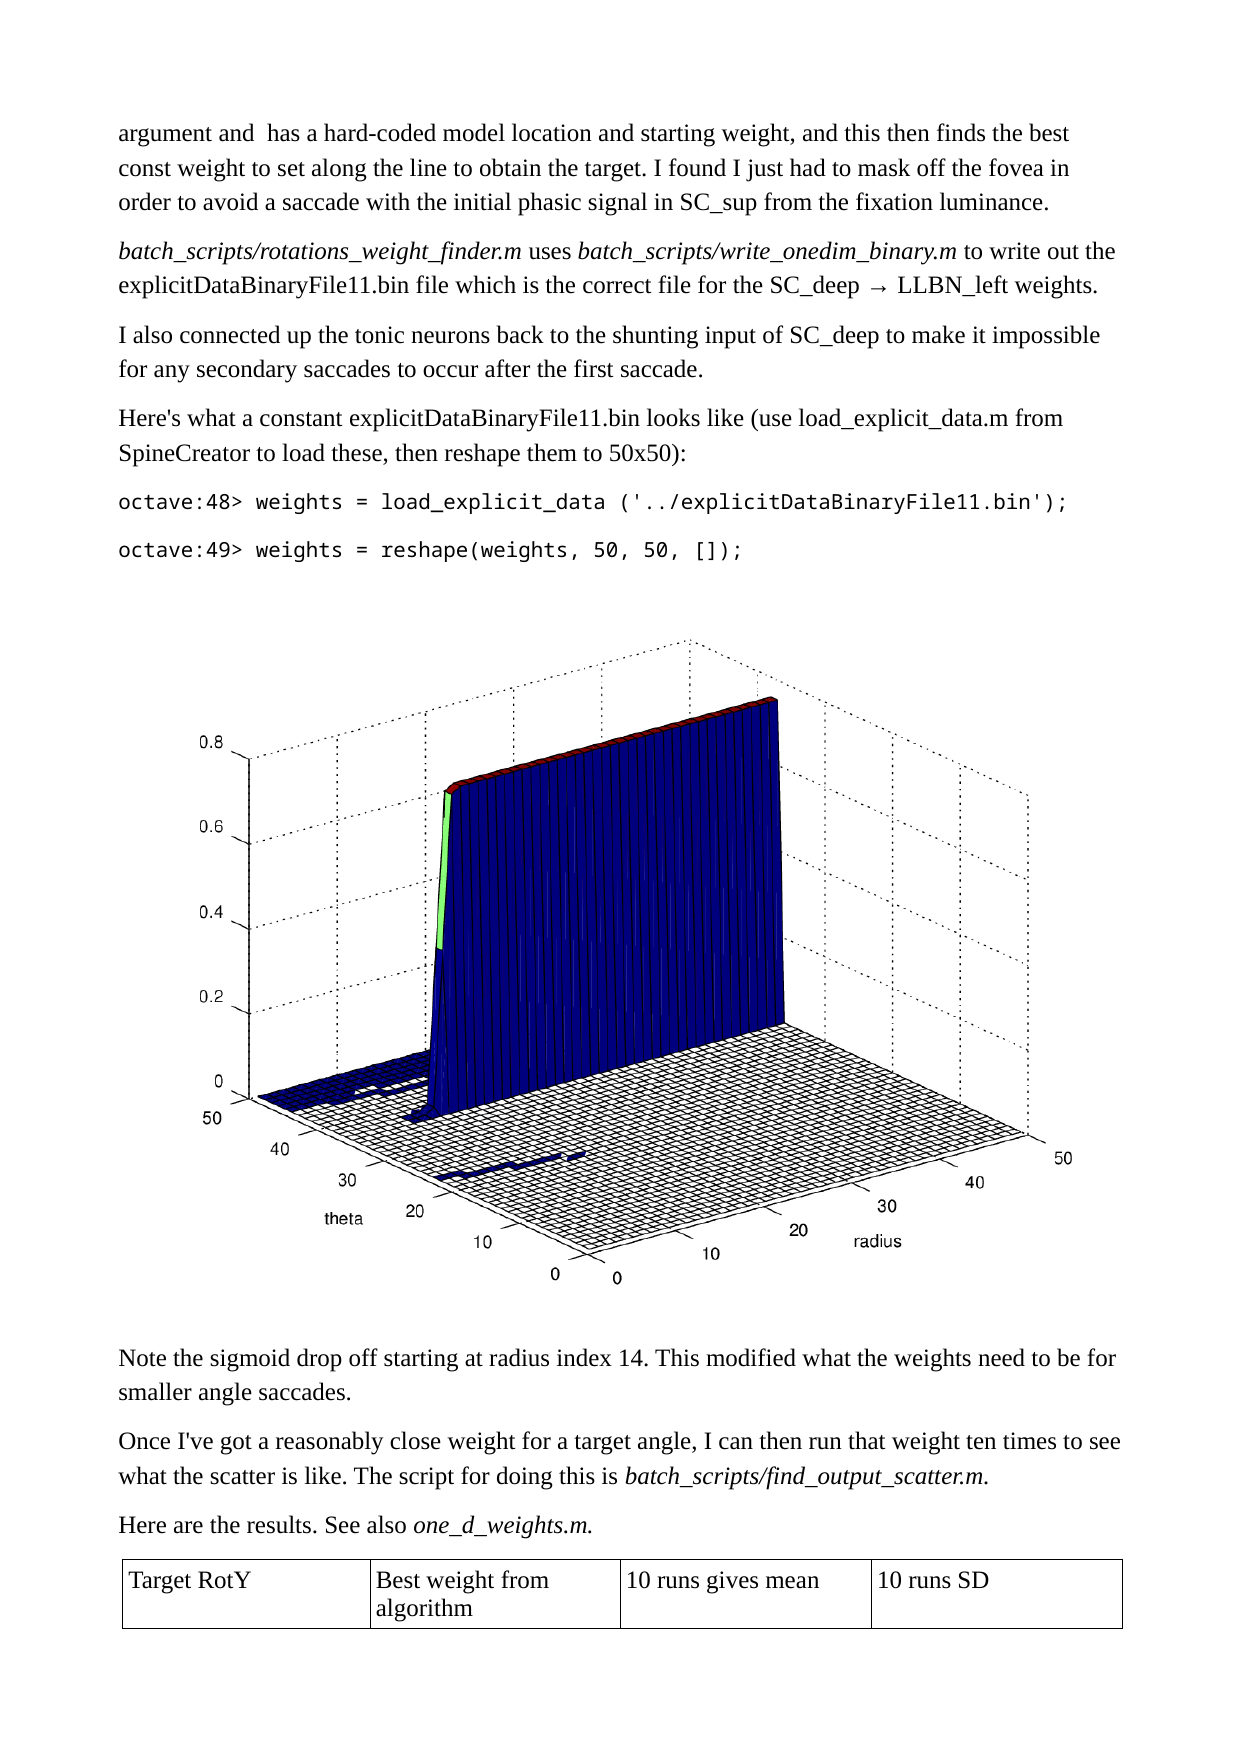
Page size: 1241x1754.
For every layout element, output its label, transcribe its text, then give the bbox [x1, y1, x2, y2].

text argument and has a hard-coded model location and starting weight, and this then finds the best const weight to set along the line to obtain the target. I found I just had to mask off the fovea in order to avoid a saccade with the initial phasic signal in SC_sup from the fixation luminance. [118, 118, 1122, 216]
text Here's what a constant explicitDataBinaryFile11.bin looks like (use load_explicit_data.m from SpineCreator to load these, then reshape them to 50x50): [118, 403, 1122, 466]
text batch_scripts/rotations_weight_finder.m uses batch_scripts/write_onedim_binary.m to write out the explicitDataBinaryFile11.bin file which is the correct file for the SC_deep → LLBN_left weights. [118, 236, 1122, 299]
table_header 10 runs SD [872, 1560, 1122, 1628]
text Note the sigmoid drop off starting at radius index 14. This modified what the weights need to be for smaller angle saccades. [118, 1337, 1122, 1406]
text octave:48> weights = load_explicit_data ('../explicitDataBinaryFile11.bin'); [118, 487, 1122, 515]
text octave:49> weights = reshape(weights, 50, 50, []); [118, 535, 1122, 564]
text I also connected up the tonic neurons back to the shunting input of SC_deep to make it impossible for any secondary saccades to occur after the first saccade. [118, 320, 1122, 383]
table_header Best weight from algorithm [371, 1560, 620, 1628]
text Here are the results. See also one_d_weights.m. [118, 1510, 1122, 1538]
table_header 10 runs gives mean [621, 1560, 871, 1628]
picture [118, 584, 1123, 1337]
table_header Target RotY [123, 1560, 370, 1628]
text Once I've got a reasonably close weight for a target angle, I can then run that weight ten times to see what the scatter is like. The script for doing this is batch_scripts/find_output_scatter.m. [118, 1426, 1122, 1489]
